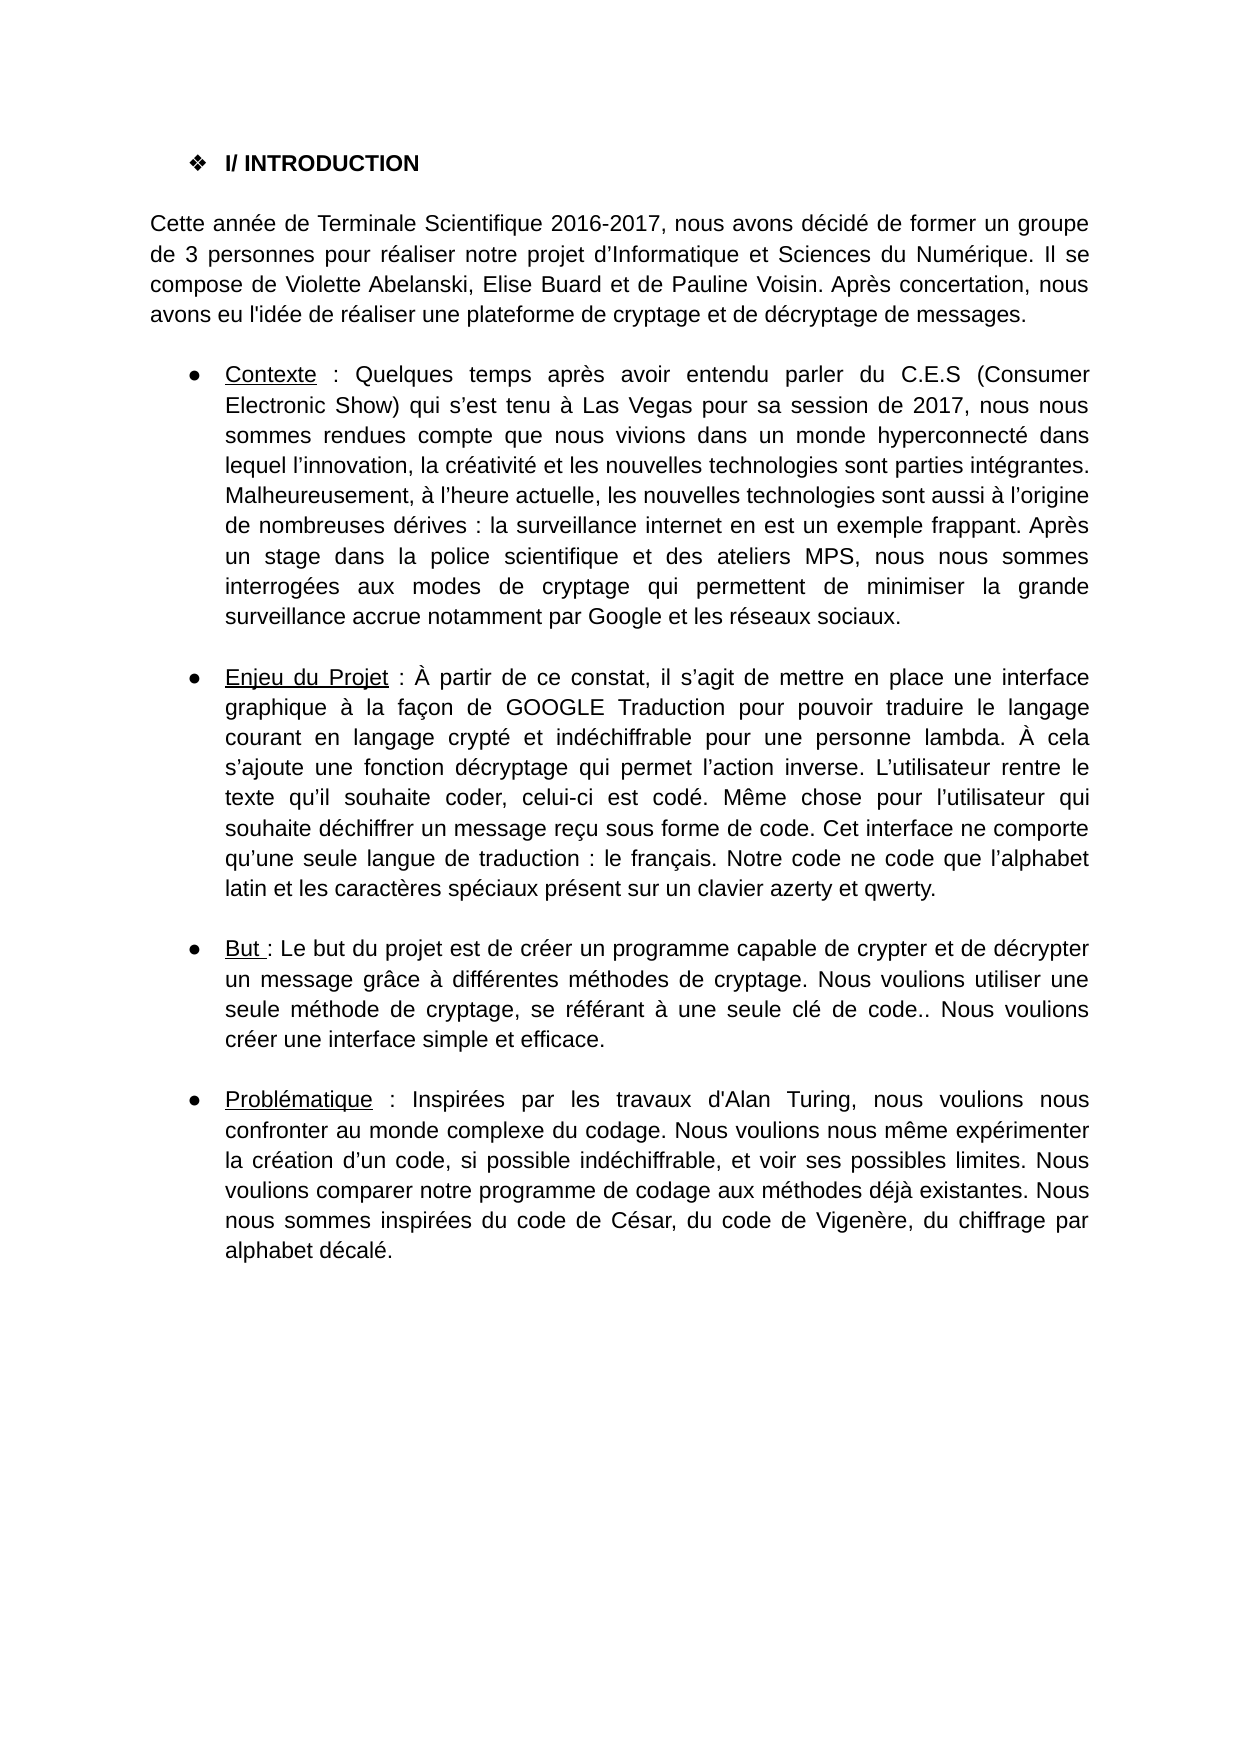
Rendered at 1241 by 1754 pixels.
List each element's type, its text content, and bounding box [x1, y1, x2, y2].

list Enjeu du Projet : À partir de ce constat, il s’agit de mettre en place une interface graphique à la façon de GOOGLE Traduction pour pouvoir traduire le langage courant en langage crypté et indéchiffrable pour une personne lambda. À cela s’ajoute une fonction décryptage qui permet l’action inverse. L’utilisateur rentre le texte qu’il souhaite coder, celui-ci est codé. Même chose pour l’utilisateur qui souhaite déchiffrer un message reçu sous forme de code. Cet interface ne comporte qu’une seule langue de traduction : le français. Notre code ne code que l’alphabet latin et les caractères spéciaux présent sur un clavier azerty et qwerty. [187, 663, 1090, 901]
list Problématique : Inspirées par les travaux d'Alan Turing, nous voulions nous confronter au monde complexe du codage. Nous voulions nous même expérimenter la création d’un code, si possible indéchiffrable, et voir ses possibles limites. Nous voulions comparer notre programme de codage aux méthodes déjà existantes. Nous nous sommes inspirées du code de César, du code de Vigenère, du chiffrage par alphabet décalé. [187, 1086, 1090, 1264]
list I/ INTRODUCTION [187, 150, 1090, 176]
list Contexte : Quelques temps après avoir entendu parler du C.E.S (Consumer Electronic Show) qui s’est tenu à Las Vegas pour sa session de 2017, nous nous sommes rendues compte que nous vivions dans un monde hyperconnecté dans lequel l’innovation, la créativité et les nouvelles technologies sont parties intégrantes. Malheureusement, à l’heure actuelle, les nouvelles technologies sont aussi à l’origine de nombreuses dérives : la surveillance internet en est un exemple frappant. Après un stage dans la police scientifique et des ateliers MPS, nous nous sommes interrogées aux modes de cryptage qui permettent de minimiser la grande surveillance accrue notamment par Google et les réseaux sociaux. [187, 361, 1090, 629]
list But : Le but du projet est de créer un programme capable de crypter et de décrypter un message grâce à différentes méthodes de cryptage. Nous voulions utiliser une seule méthode de cryptage, se référant à une seule clé de code.. Nous voulions créer une interface simple et efficace. [187, 935, 1090, 1052]
text Cette année de Terminale Scientifique 2016-2017, nous avons décidé de former un groupe de 3 personnes pour réaliser notre projet d’Informatique et Sciences du Numérique. Il se compose de Violette Abelanski, Elise Buard et de Pauline Voisin. Après concertation, nous avons eu l'idée de réaliser une plateforme de cryptage et de décryptage de messages. [150, 210, 1090, 327]
